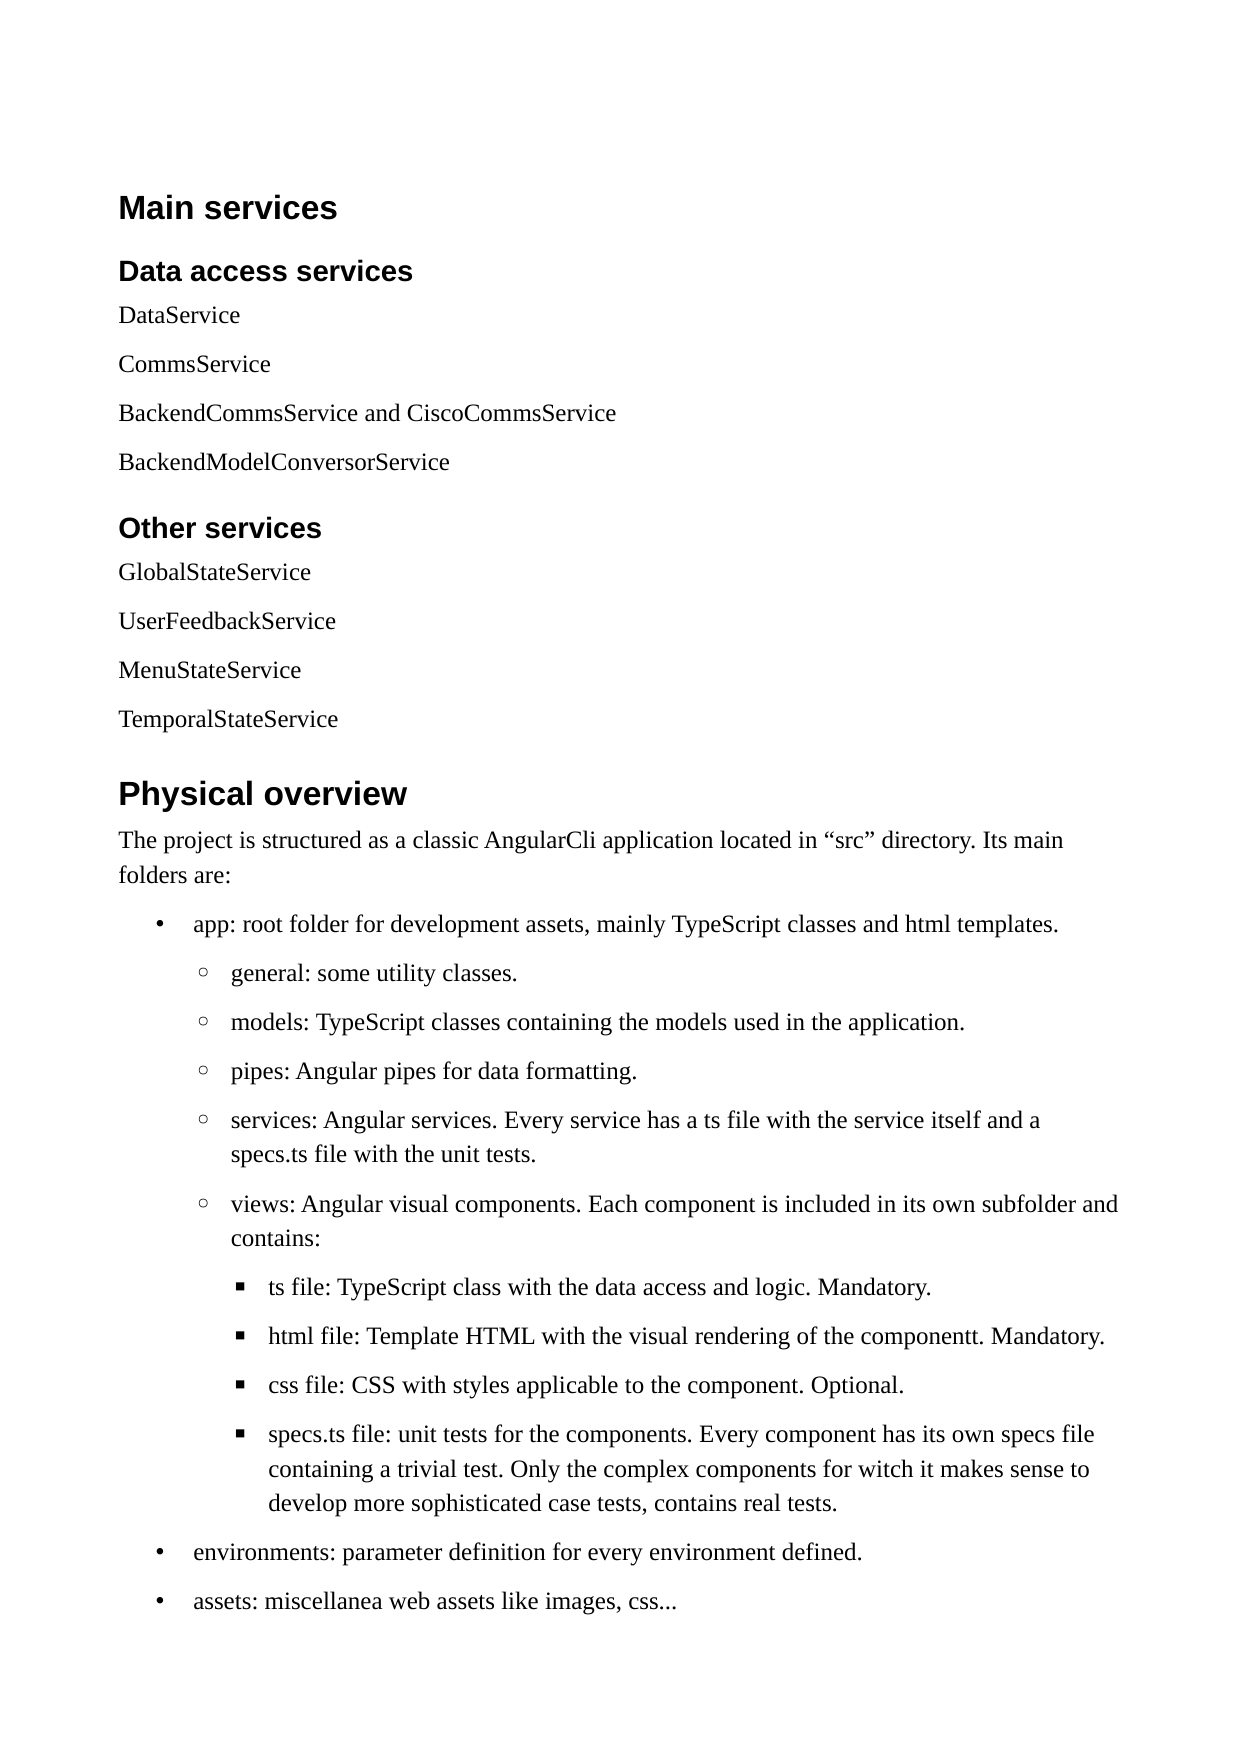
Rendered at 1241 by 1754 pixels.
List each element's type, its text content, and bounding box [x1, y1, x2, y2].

list ts file: TypeScript class with the data access and logic. Mandatory. [231, 1272, 1122, 1301]
text DataService [118, 300, 1122, 329]
text GlobalStateService [118, 557, 1122, 586]
list environments: parameter definition for every environment defined. [156, 1537, 1122, 1566]
text The project is structured as a classic AngularCli application located in “src” directory. Its main folders are: [118, 825, 1122, 888]
subtitle Main services [118, 188, 1122, 227]
list views: Angular visual components. Each component is included in its own subfolder and contains: [193, 1189, 1122, 1252]
list app: root folder for development assets, mainly TypeScript classes and html templates. [156, 909, 1122, 938]
text BackendModelConversorService [118, 447, 1122, 476]
text TemporalStateService [118, 704, 1122, 733]
text BackendCommsService and CiscoCommsService [118, 398, 1122, 427]
subtitle Physical overview [118, 774, 1122, 813]
text CommsService [118, 349, 1122, 378]
list css file: CSS with styles applicable to the component. Optional. [231, 1370, 1122, 1399]
list pipes: Angular pipes for data formatting. [193, 1056, 1122, 1085]
list models: TypeScript classes containing the models used in the application. [193, 1007, 1122, 1036]
list services: Angular services. Every service has a ts file with the service itself and a specs.ts file with the unit tests. [193, 1105, 1122, 1168]
subtitle Data access services [118, 254, 1122, 287]
list general: some utility classes. [193, 958, 1122, 987]
subtitle Other services [118, 511, 1122, 544]
list html file: Template HTML with the visual rendering of the componentt. Mandatory. [231, 1321, 1122, 1350]
list specs.ts file: unit tests for the components. Every component has its own specs file containing a trivial test. Only the complex components for witch it makes sense to develop more sophisticated case tests, contains real tests. [231, 1419, 1122, 1517]
text UserFeedbackService [118, 606, 1122, 635]
text MenuStateService [118, 655, 1122, 684]
list assets: miscellanea web assets like images, css... [156, 1586, 1122, 1615]
